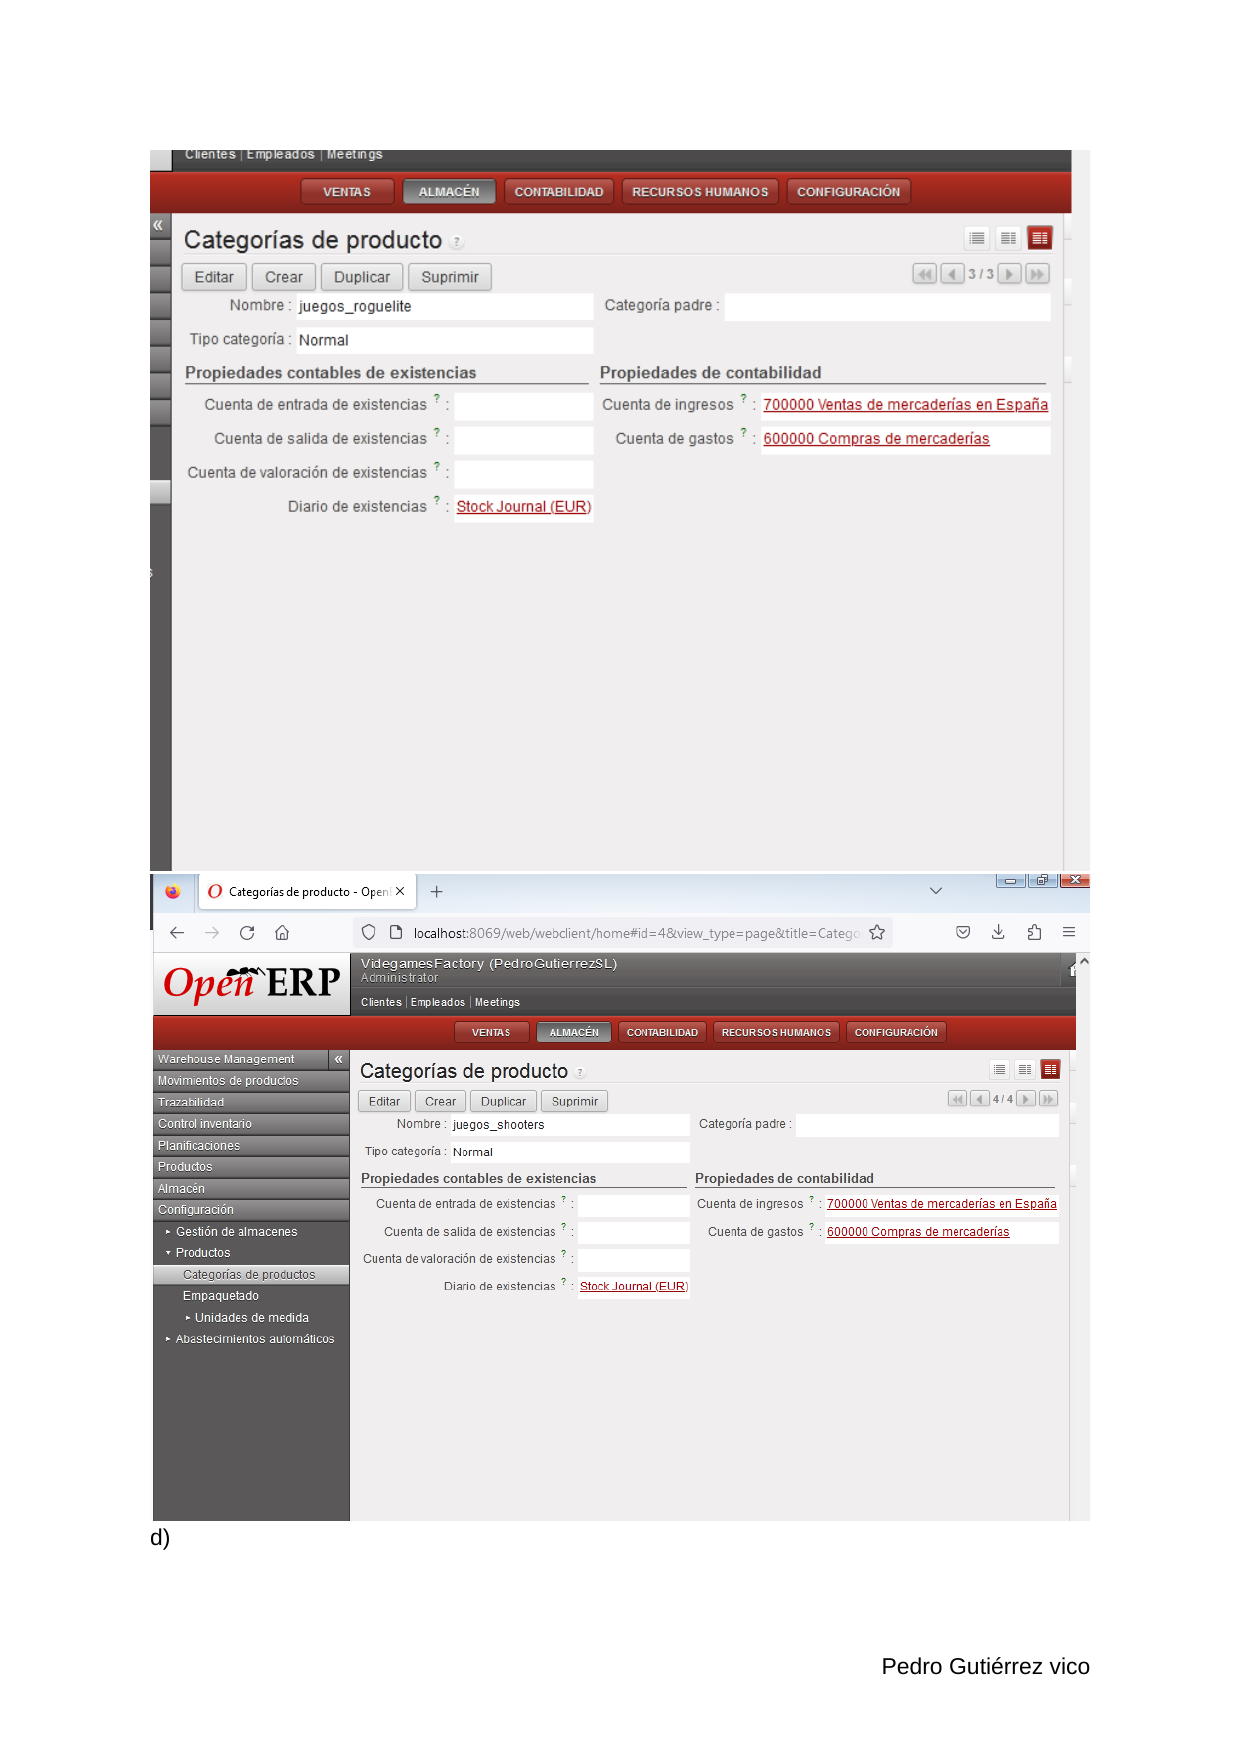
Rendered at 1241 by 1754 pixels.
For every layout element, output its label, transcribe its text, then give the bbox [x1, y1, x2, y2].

picture [150, 150, 1091, 871]
picture [150, 874, 1091, 1521]
text d) [150, 1524, 1090, 1551]
